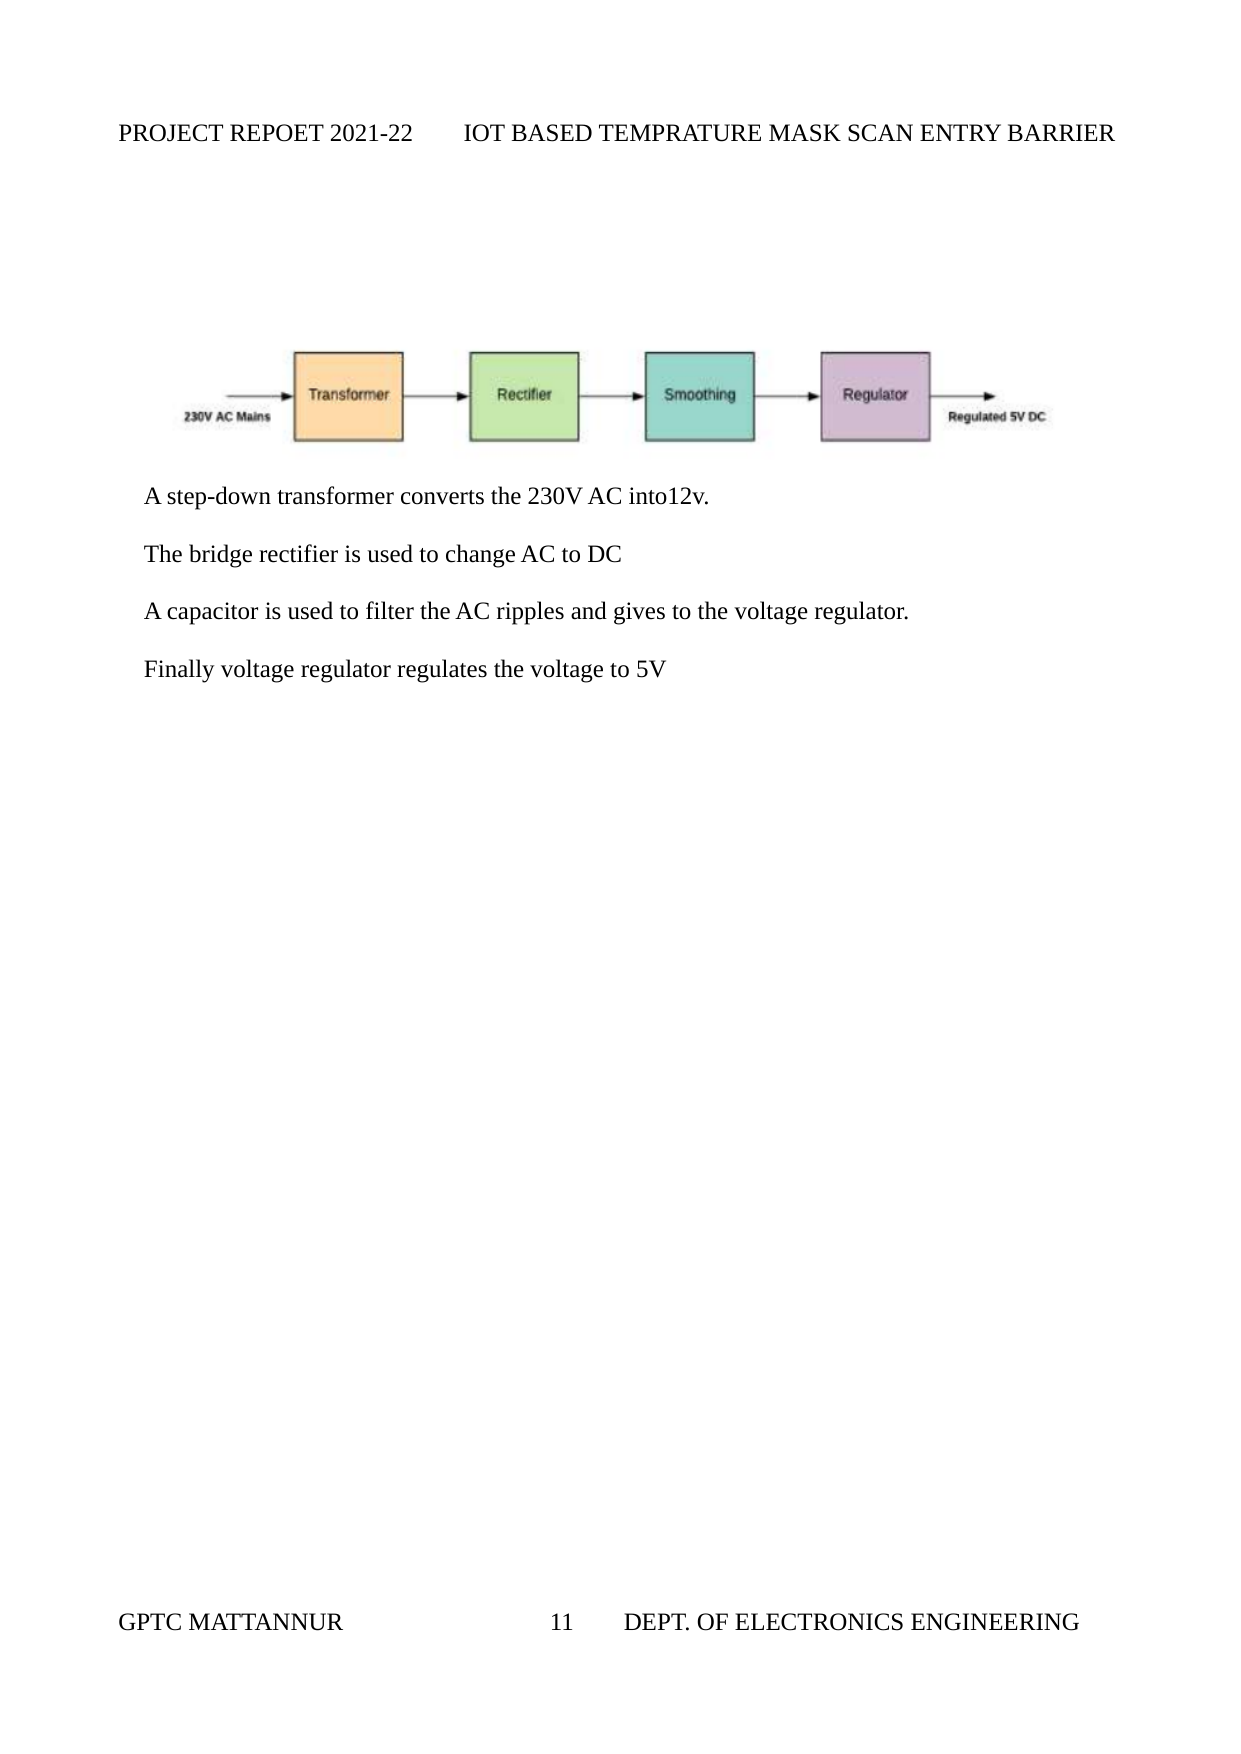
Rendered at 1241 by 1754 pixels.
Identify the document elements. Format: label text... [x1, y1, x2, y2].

text  A step-down transformer converts the 230V AC into12v. [118, 292, 1122, 510]
picture [167, 315, 421, 467]
text  A capacitor is used to filter the AC ripples and gives to the voltage regulator. [118, 596, 1122, 625]
text  Finally voltage regulator regulates the voltage to 5V [118, 654, 1122, 683]
text  The bridge rectifier is used to change AC to DC [118, 539, 1122, 567]
